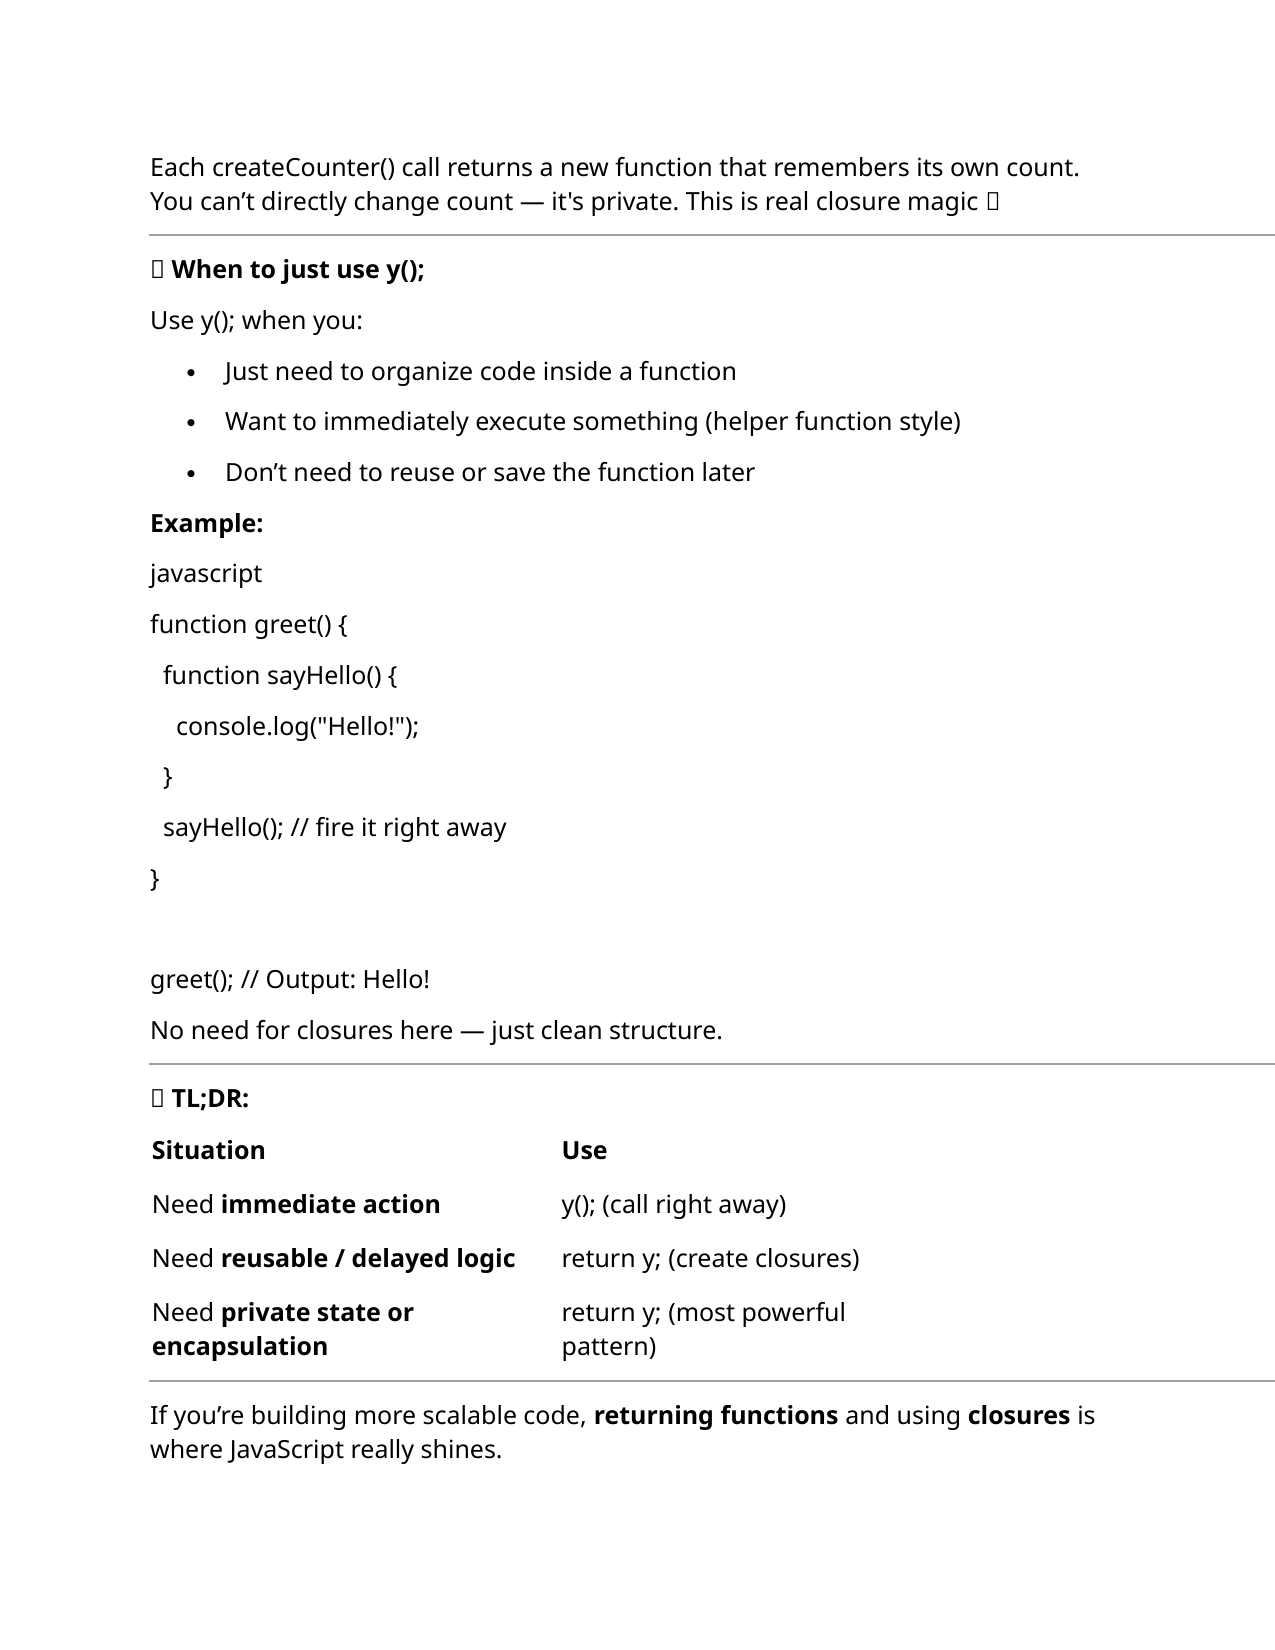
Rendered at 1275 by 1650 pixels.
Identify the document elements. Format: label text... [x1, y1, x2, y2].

text console.log("Hello!"); [150, 708, 1125, 742]
text Example: [150, 505, 1125, 539]
text 🔧 TL;DR: [150, 1080, 1125, 1114]
text function greet() { [150, 607, 1125, 641]
text greet(); // Output: Hello! [150, 962, 1125, 996]
text Each createCounter() call returns a new function that remembers its own count. You can’t directly change count — it's private. This is real closure magic ✨ [150, 150, 1125, 218]
table_cell return y; (create closures) [560, 1239, 915, 1293]
text 🔁 When to just use y(); [150, 252, 1125, 286]
text } [150, 759, 1125, 793]
text } [150, 861, 1125, 894]
text javascript [150, 556, 1125, 590]
list Just need to organize code inside a function [187, 353, 1125, 387]
table_header Use [560, 1131, 915, 1185]
text Use y(); when you: [150, 302, 1125, 337]
text sayHello(); // fire it right away [150, 810, 1125, 844]
text function sayHello() { [150, 658, 1125, 692]
table_cell Need reusable / delayed logic [150, 1239, 560, 1293]
table_header Situation [150, 1131, 560, 1185]
text No need for closures here — just clean structure. [150, 1013, 1125, 1047]
table_cell return y; (most powerful pattern) [560, 1293, 915, 1380]
text If you’re building more scalable code, returning functions and using closures is where JavaScript really shines. [150, 1398, 1125, 1466]
table_cell Need private state or encapsulation [150, 1293, 560, 1380]
table_cell y(); (call right away) [560, 1185, 915, 1239]
list Don’t need to reuse or save the function later [187, 455, 1125, 489]
table_cell Need immediate action [150, 1185, 560, 1239]
list Want to immediately execute something (helper function style) [187, 404, 1125, 438]
